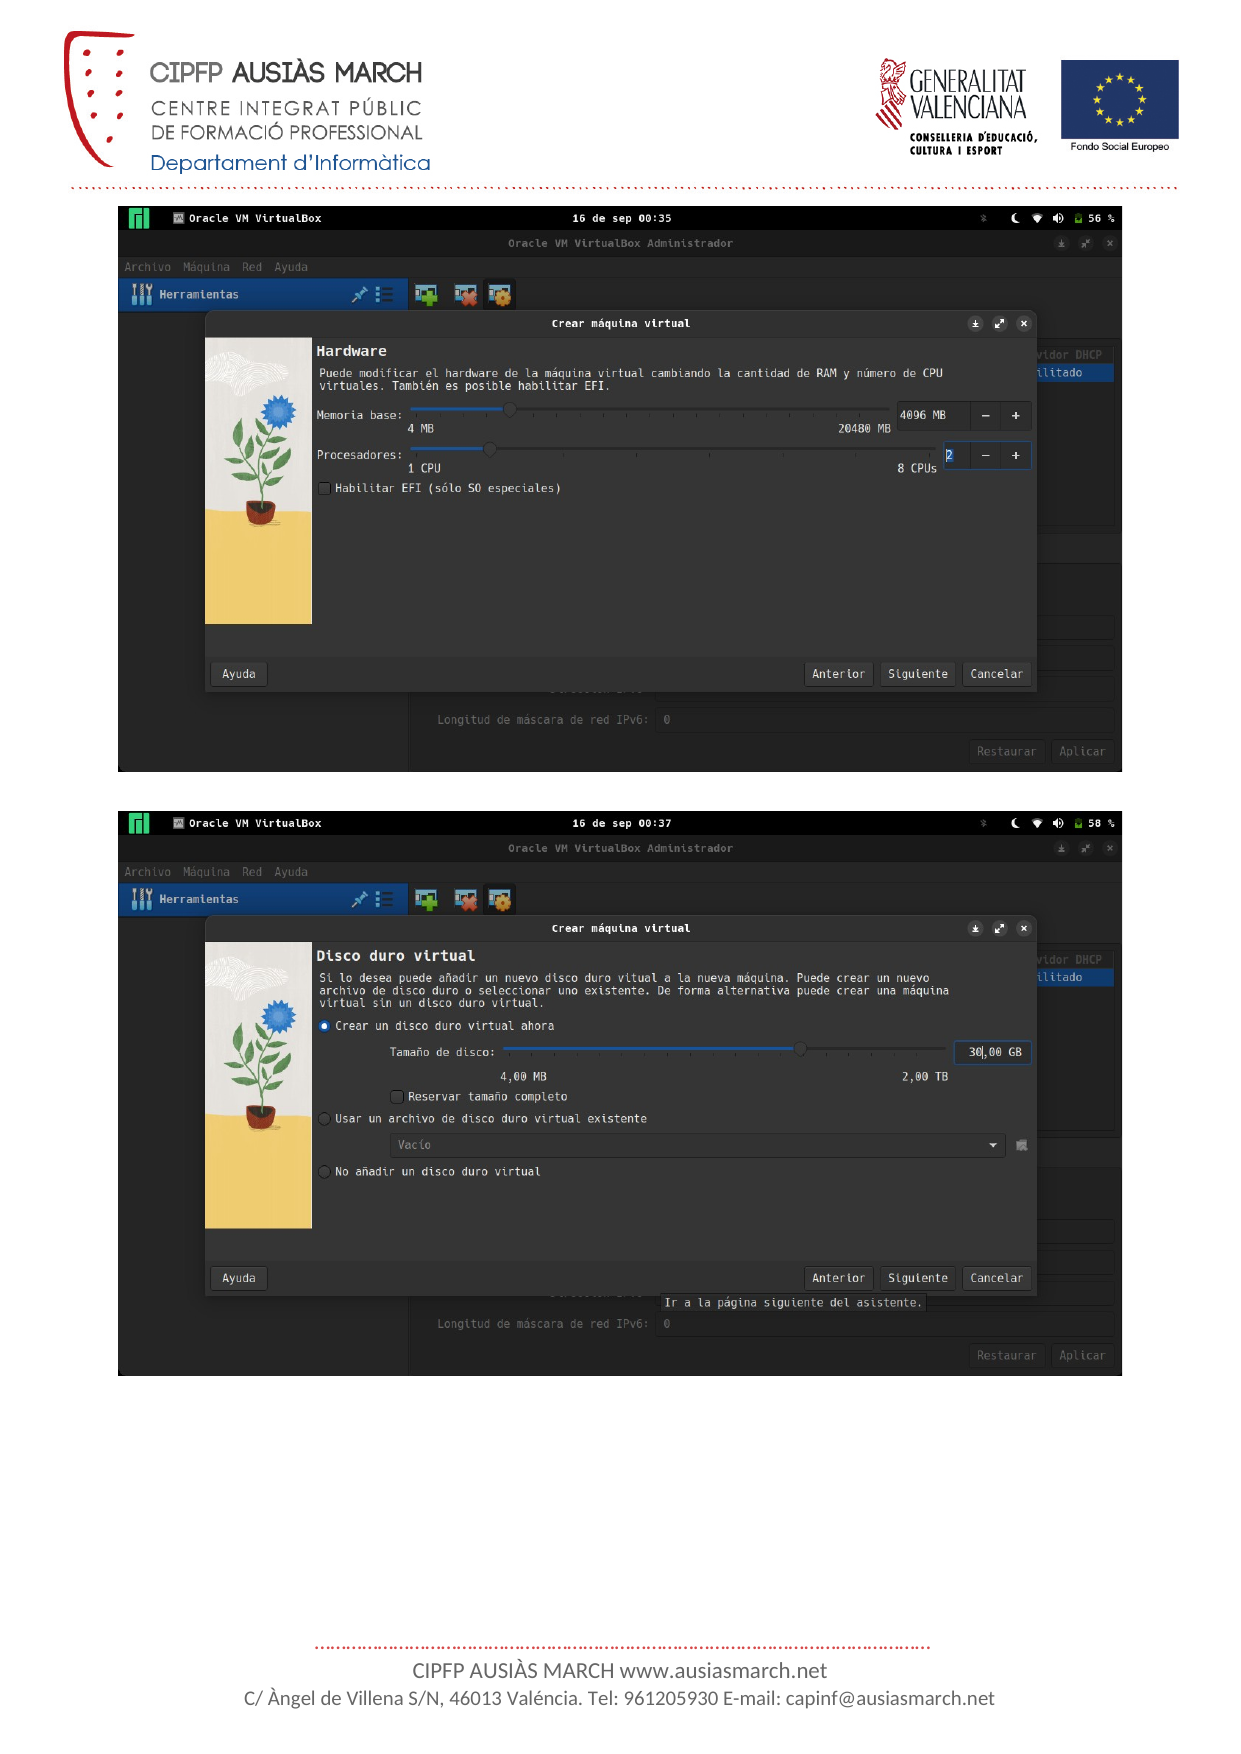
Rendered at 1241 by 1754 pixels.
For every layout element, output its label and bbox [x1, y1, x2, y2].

picture [57, 25, 1185, 194]
picture [118, 206, 1123, 772]
picture [118, 811, 1123, 1376]
